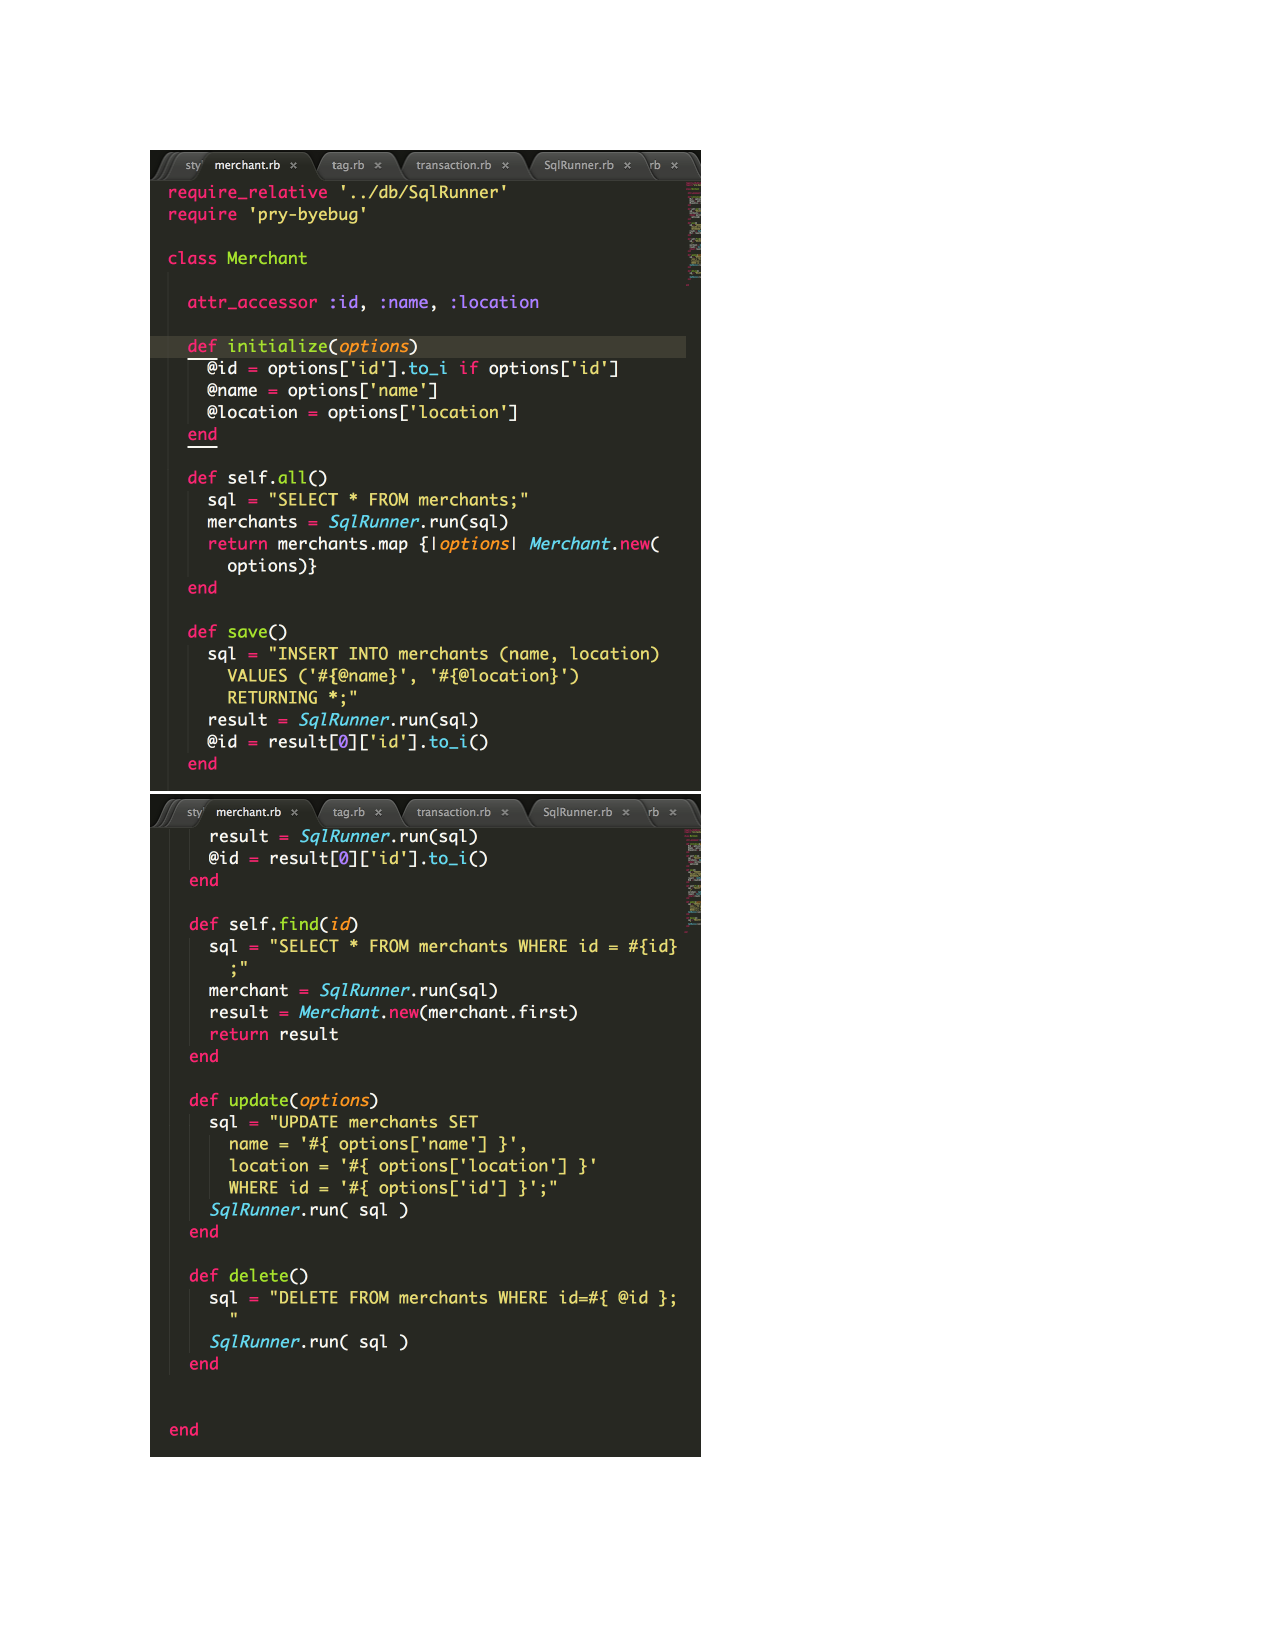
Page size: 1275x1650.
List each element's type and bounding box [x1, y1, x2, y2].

picture [150, 150, 701, 791]
picture [150, 794, 701, 1457]
